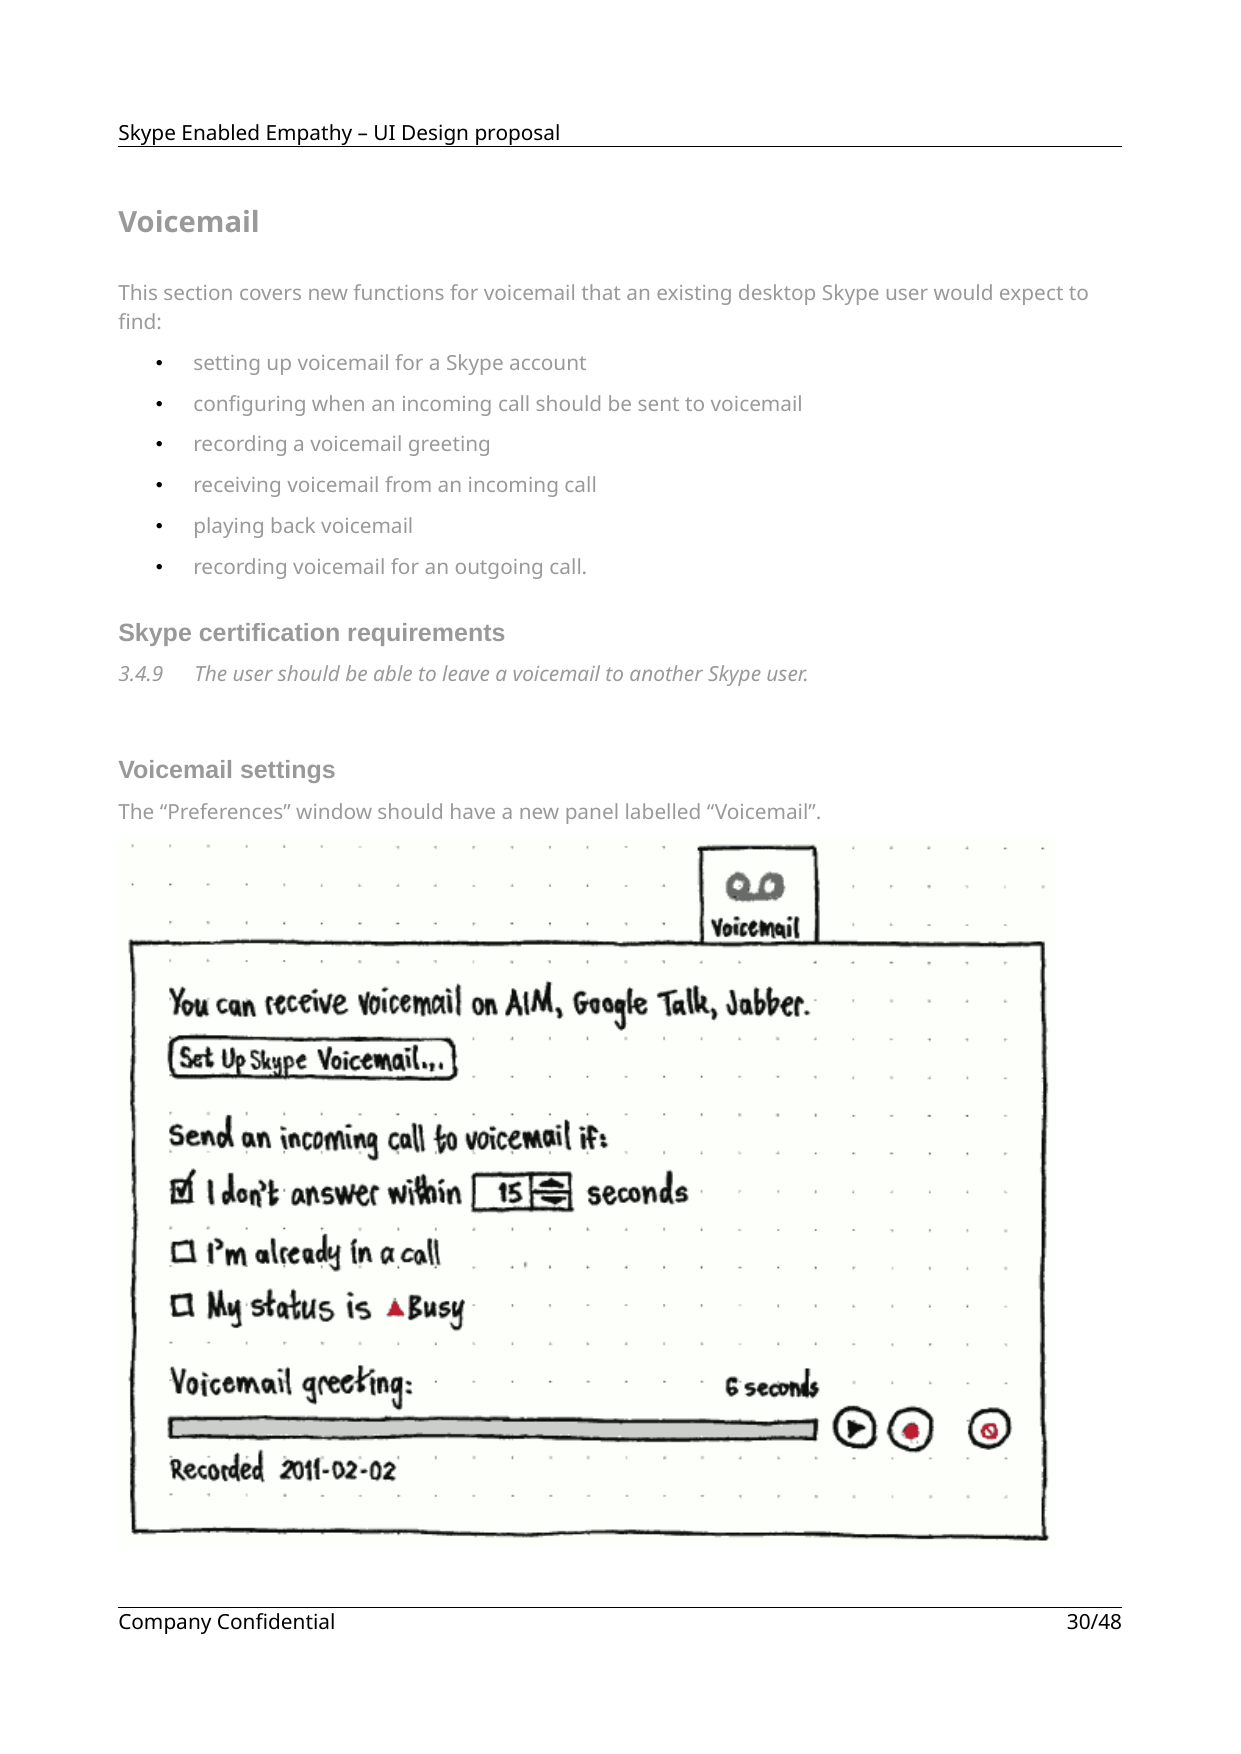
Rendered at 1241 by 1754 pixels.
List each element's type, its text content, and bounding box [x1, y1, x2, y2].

list receiving voicemail from an incoming call [156, 471, 1122, 499]
subtitle Voicemail settings [118, 756, 1122, 784]
subtitle Skype certification requirements [118, 618, 1122, 647]
table_header The user should be able to leave a voicemail to another Skype user. [194, 660, 1122, 701]
table_header 3.4.9 [118, 660, 194, 701]
list configuring when an incoming call should be sent to voicemail [156, 389, 1122, 417]
picture [118, 837, 1056, 1547]
text This section covers new functions for voicemail that an existing desktop Skype user would expect to find: [118, 278, 1122, 335]
text The “Preferences” window should have a new panel labelled “Voicemail”. [118, 797, 1122, 825]
subtitle Voicemail [118, 201, 1122, 241]
list playing back voicemail [156, 511, 1122, 540]
list recording voicemail for an outgoing call. [156, 552, 1122, 581]
list setting up voicemail for a Skype account [156, 348, 1122, 376]
list recording a voicemail greeting [156, 429, 1122, 458]
